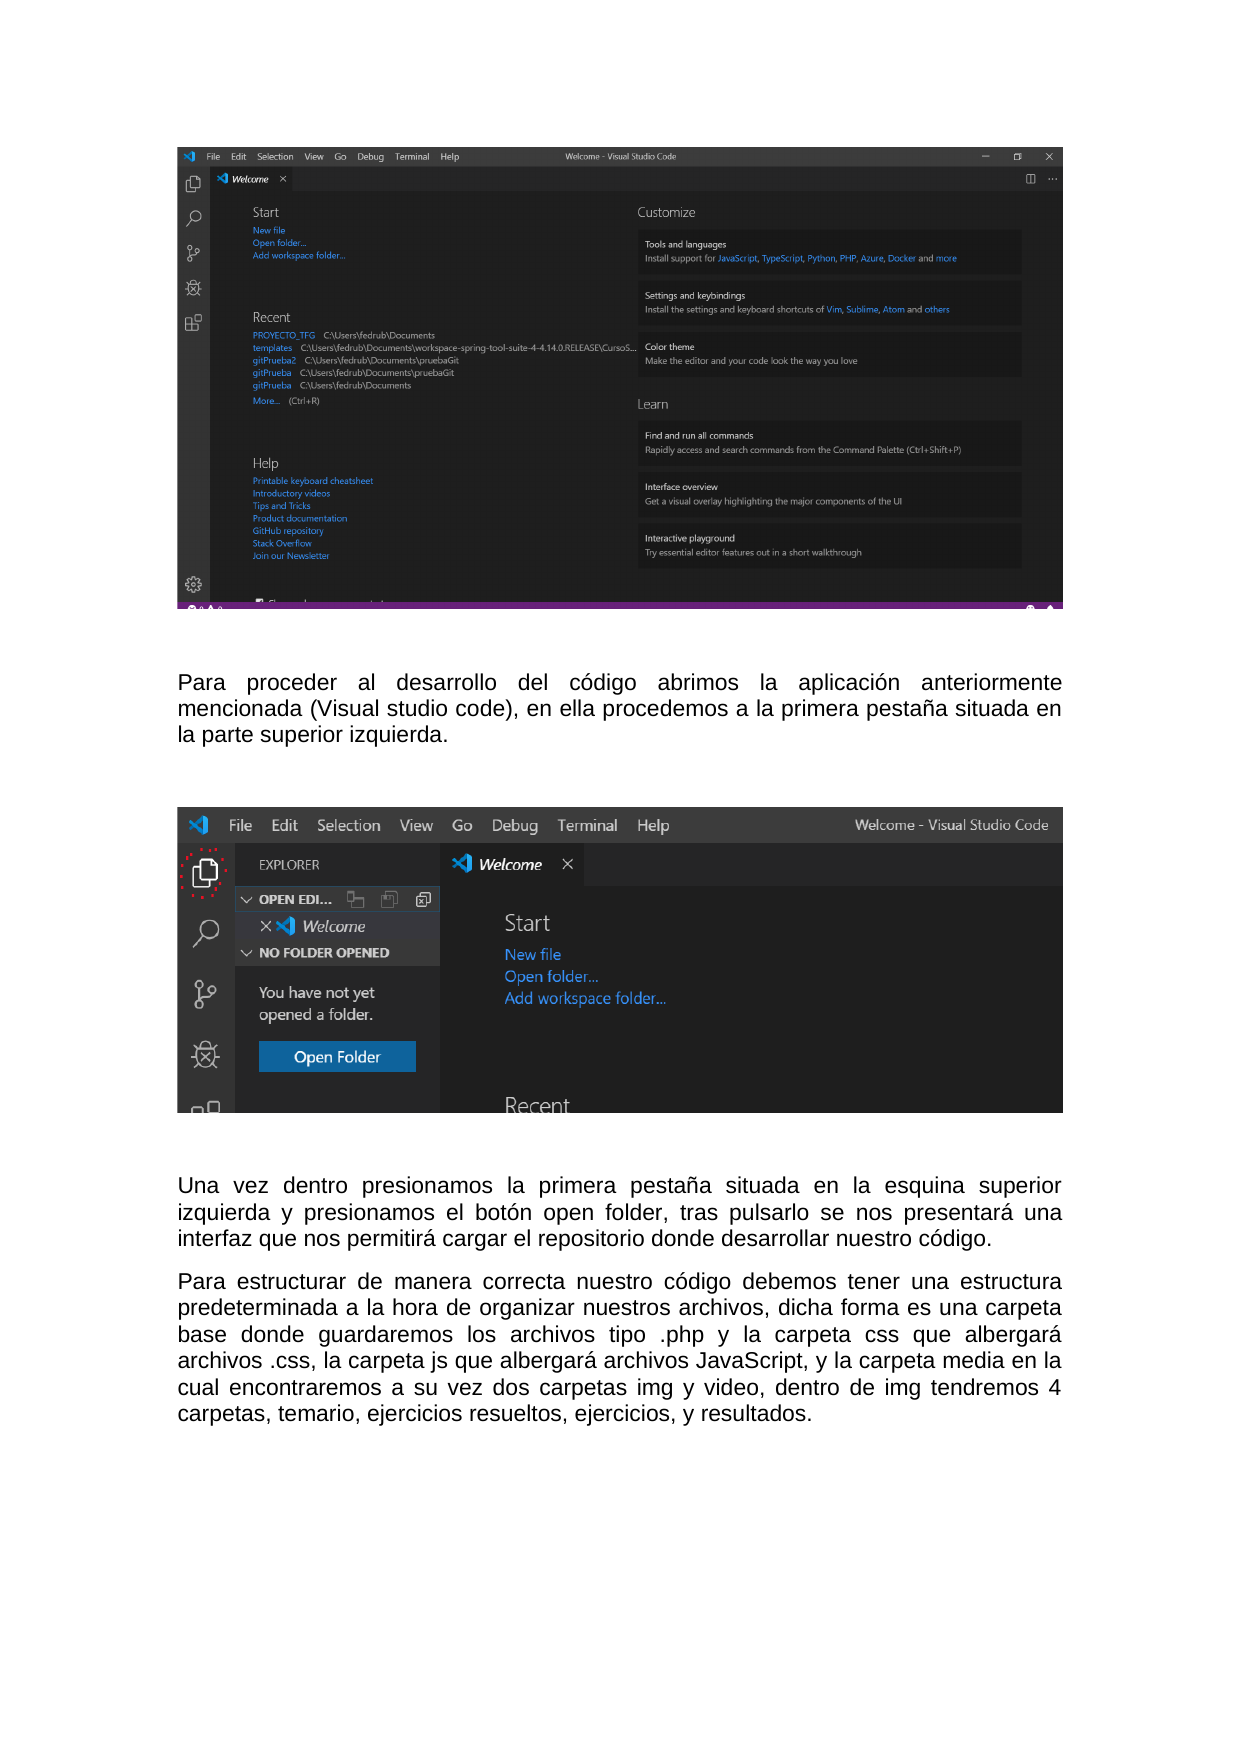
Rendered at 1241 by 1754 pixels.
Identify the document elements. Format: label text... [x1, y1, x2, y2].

text Para estructurar de manera correcta nuestro código debemos tener una estructura predeterminada a la hora de organizar nuestros archivos, dicha forma es una carpeta base donde guardaremos los archivos tipo .php y la carpeta css que albergará archivos .css, la carpeta js que albergará archivos JavaScript, y la carpeta media en la cual encontraremos a su vez dos carpetas img y video, dentro de img tendremos 4 carpetas, temario, ejercicios resueltos, ejercicios, y resultados. [177, 1268, 1063, 1426]
text Una vez dentro presionamos la primera pestaña situada en la esquina superior izquierda y presionamos el botón open folder, tras pulsarlo se nos presentará una interfaz que nos permitirá cargar el repositorio donde desarrollar nuestro código. [177, 1172, 1063, 1251]
text Para proceder al desarrollo del código abrimos la aplicación anteriormente mencionada (Visual studio code), en ella procedemos a la primera pestaña situada en la parte superior izquierda. [177, 669, 1063, 748]
